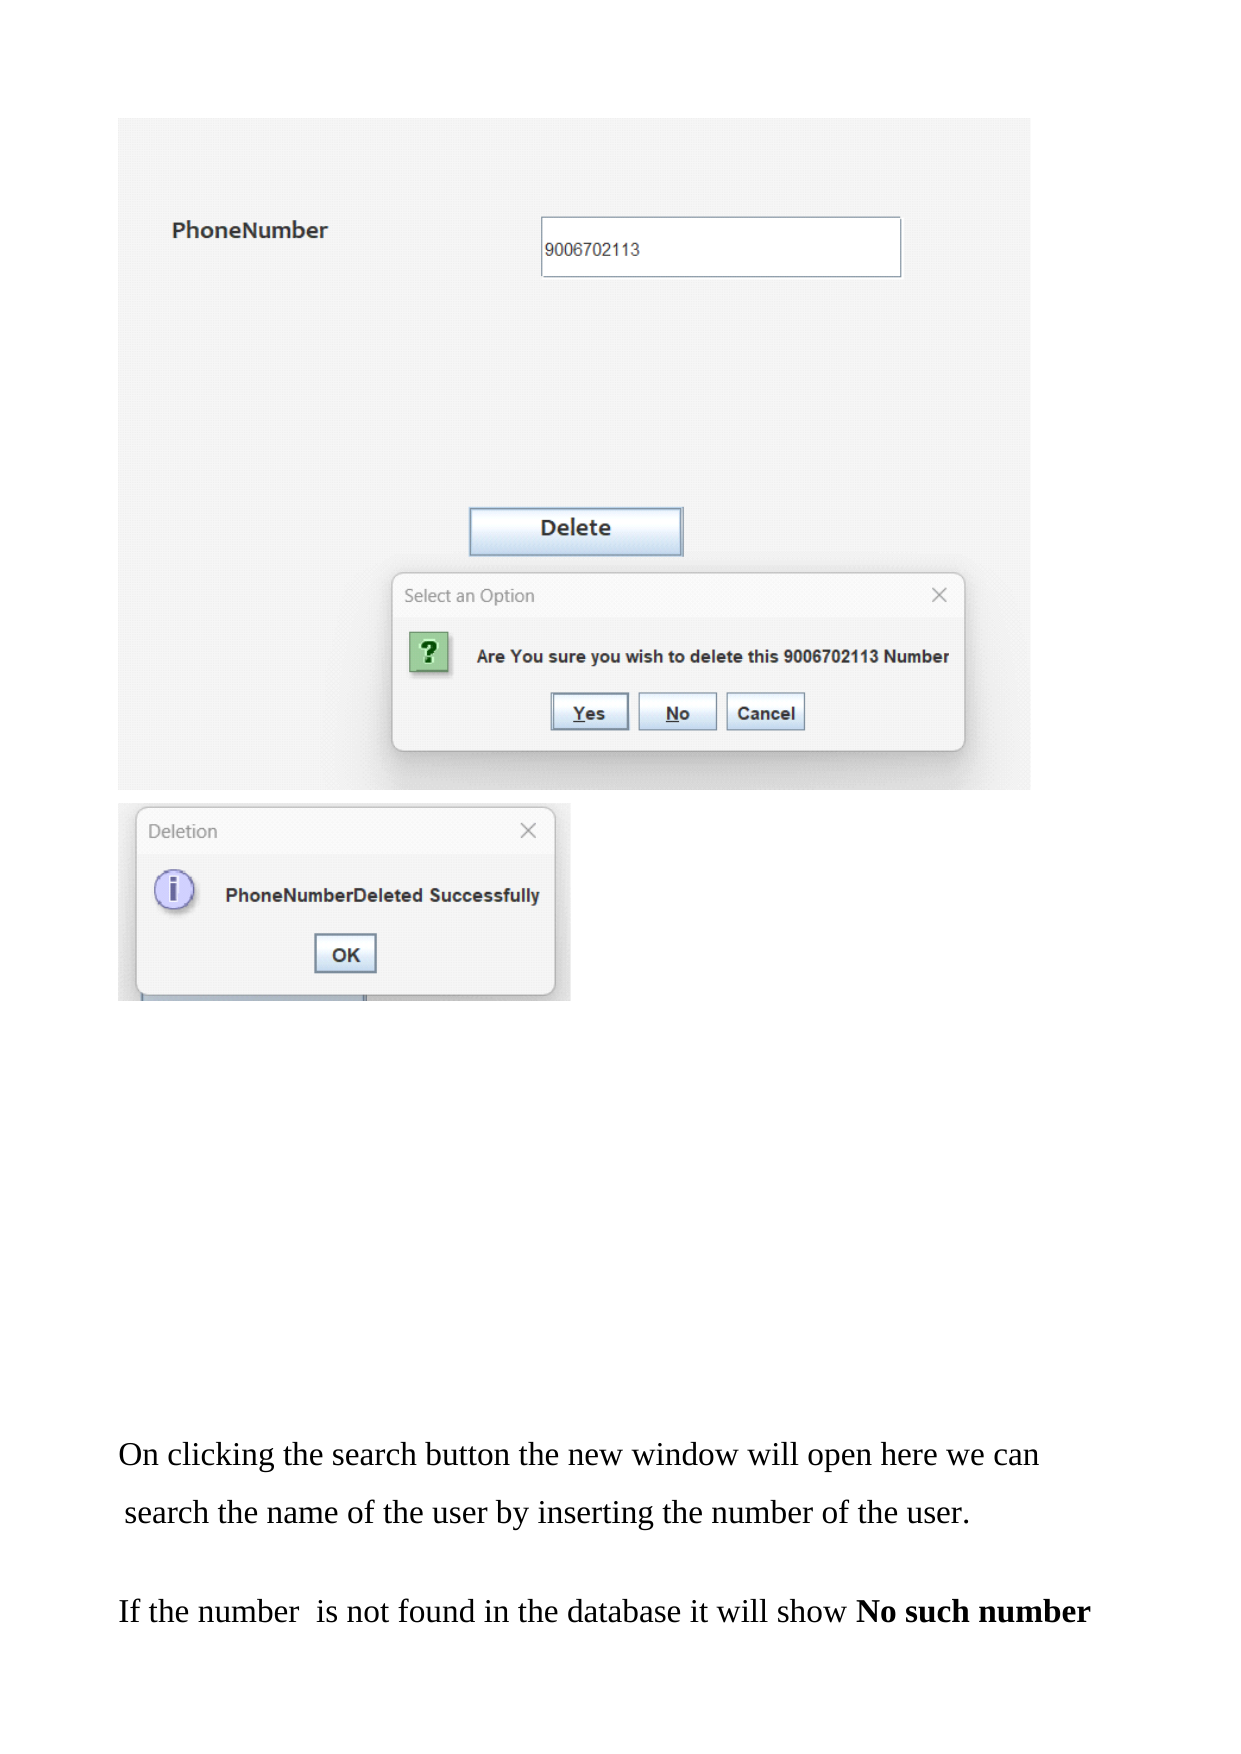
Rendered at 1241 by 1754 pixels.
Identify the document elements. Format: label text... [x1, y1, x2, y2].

text If the number is not found in the database it will show No such number [118, 1592, 1122, 1630]
text On clicking the search button the new window will open here we can search the name of the user by inserting the number of the user. [118, 1434, 1122, 1530]
